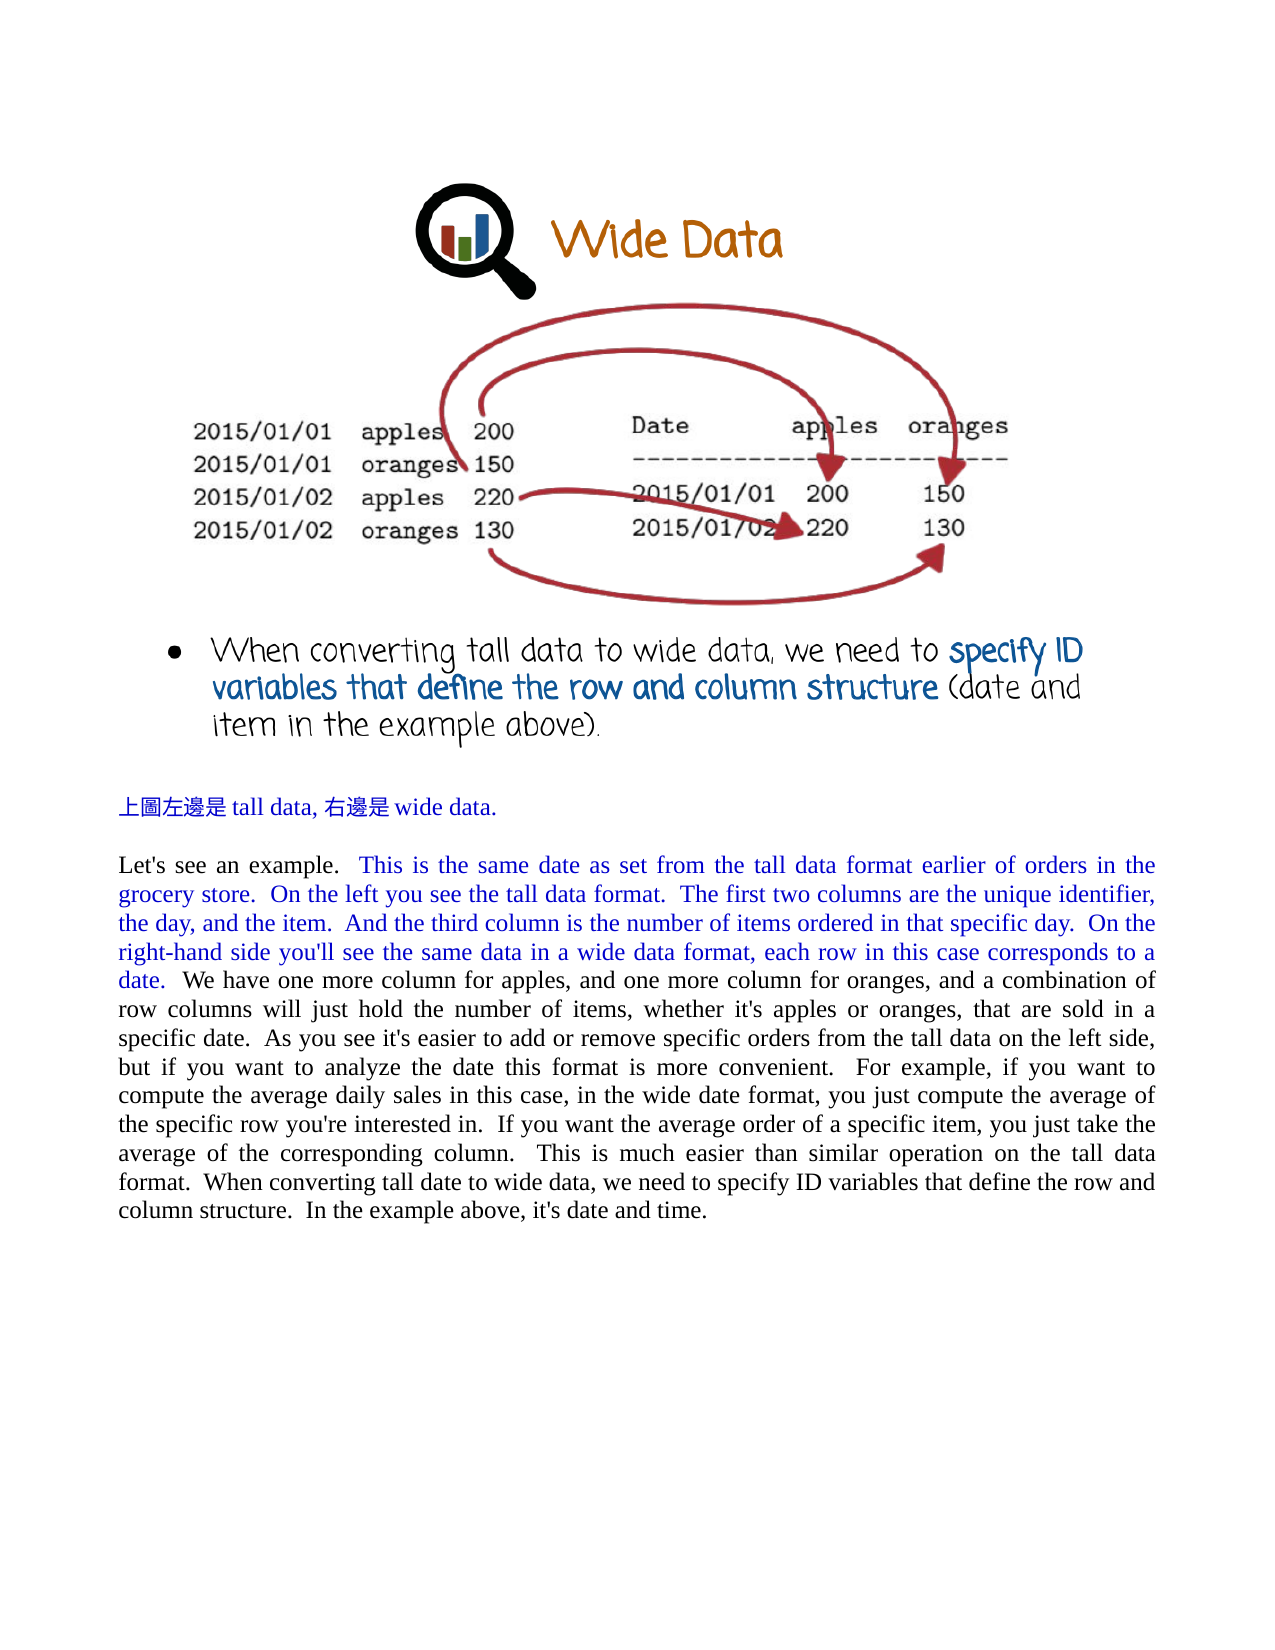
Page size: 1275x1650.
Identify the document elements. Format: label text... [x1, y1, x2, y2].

text Let's see an example. This is the same date as set from the tall data format earlier of orders in the grocery store. On the left you see the tall data format. The first two columns are the unique identifier, the day, and the item. And the third column is the number of items ordered in that specific day. On the right-hand side you'll see the same data in a wide data format, each row in this case corresponds to a date. We have one more column for apples, and one more column for oranges, and a combination of row columns will just hold the number of items, whether it's apples or oranges, that are sold in a specific date. As you see it's easier to add or remove specific orders from the tall data on the left side, but if you want to analyze the date this format is more convenient. For example, if you want to compute the average daily sales in this case, in the wide date format, you just compute the average of the specific row you're interested in. If you want the average order of a specific item, you just take the average of the corresponding column. This is much easier than similar operation on the tall data format. When converting tall date to wide data, we need to specify ID variables that define the row and column structure. In the example above, it's date and time. [118, 851, 1157, 1224]
picture [118, 175, 1157, 762]
text 上圖左邊是tall data, 右邊是wide data. [118, 790, 1157, 822]
